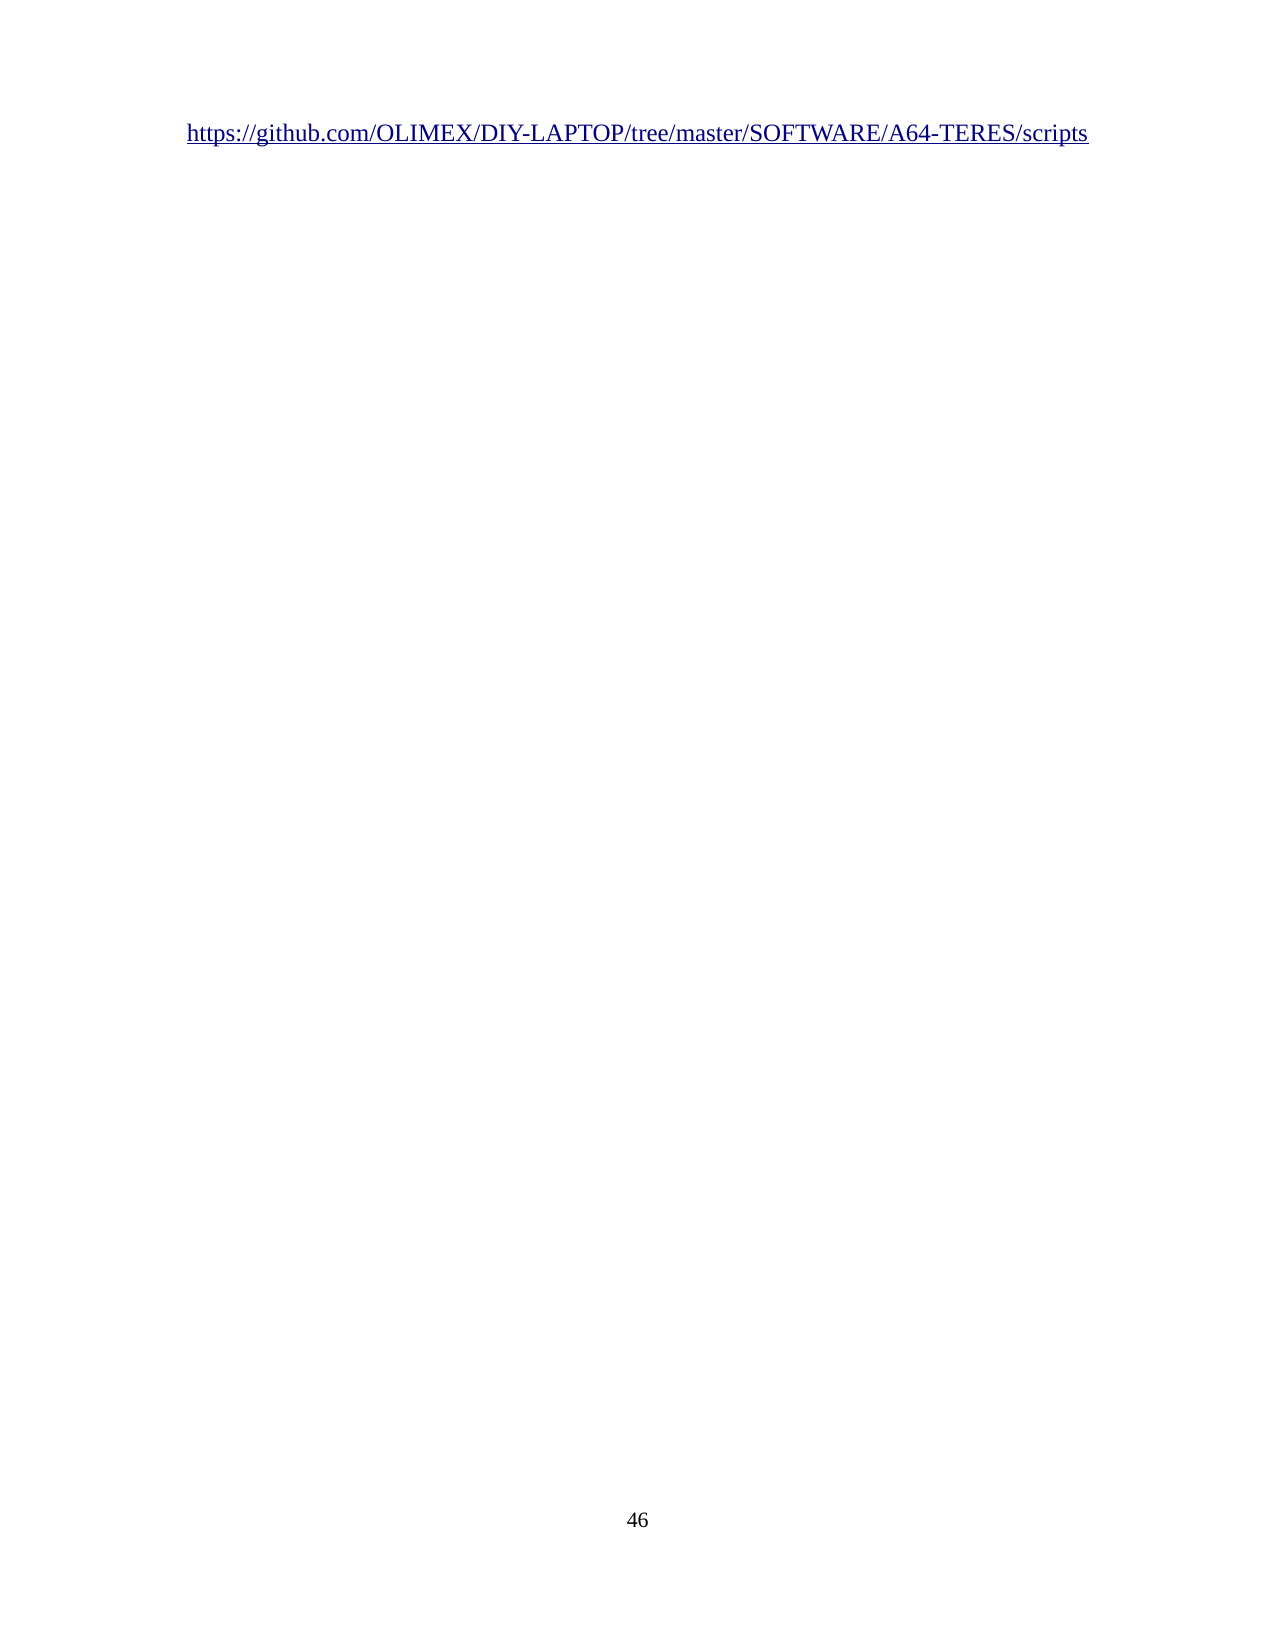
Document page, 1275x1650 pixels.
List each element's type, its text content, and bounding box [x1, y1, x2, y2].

text https://github.com/OLIMEX/DIY-LAPTOP/tree/master/SOFTWARE/A64-TERES/scripts [118, 118, 1157, 147]
